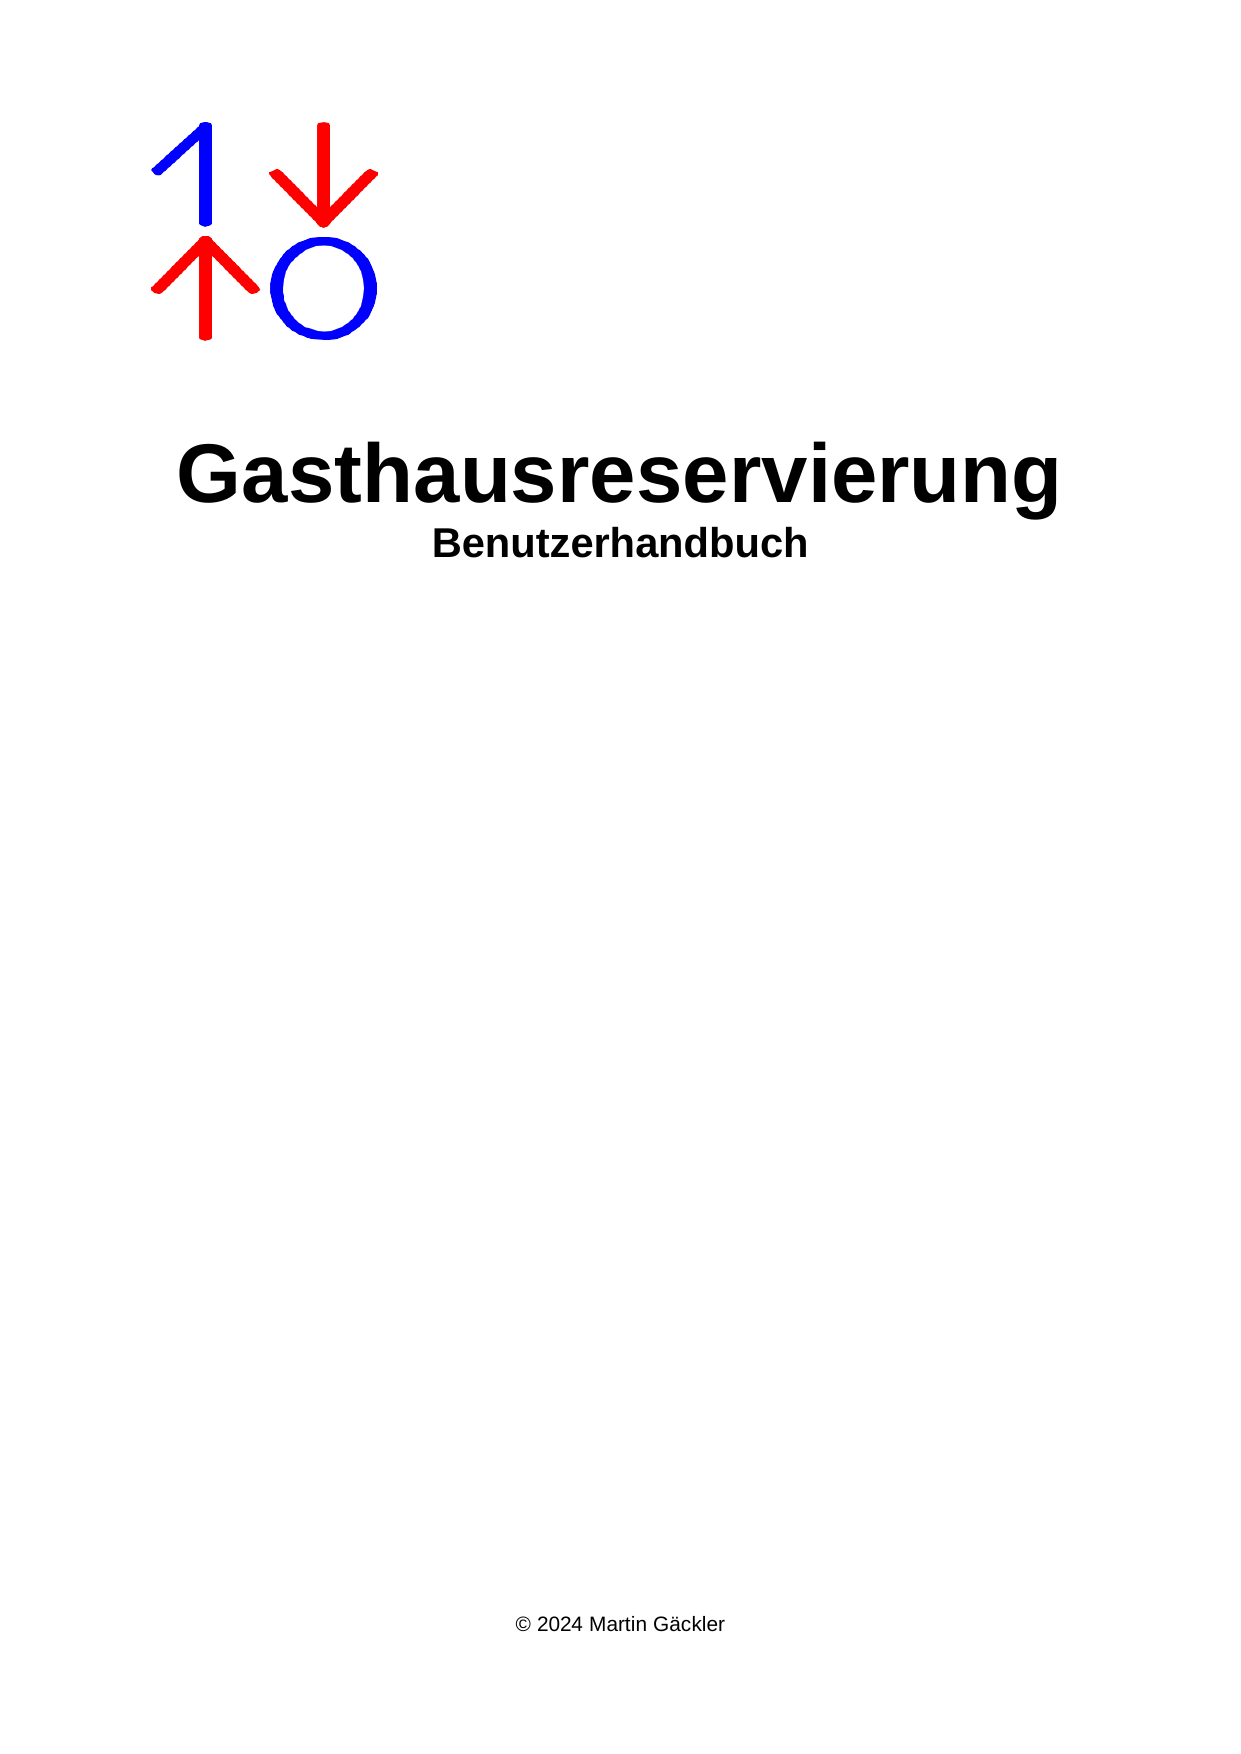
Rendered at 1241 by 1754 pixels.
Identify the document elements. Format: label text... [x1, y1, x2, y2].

text Gasthausreservierung [148, 427, 1093, 520]
text Benutzerhandbuch [148, 520, 1093, 567]
